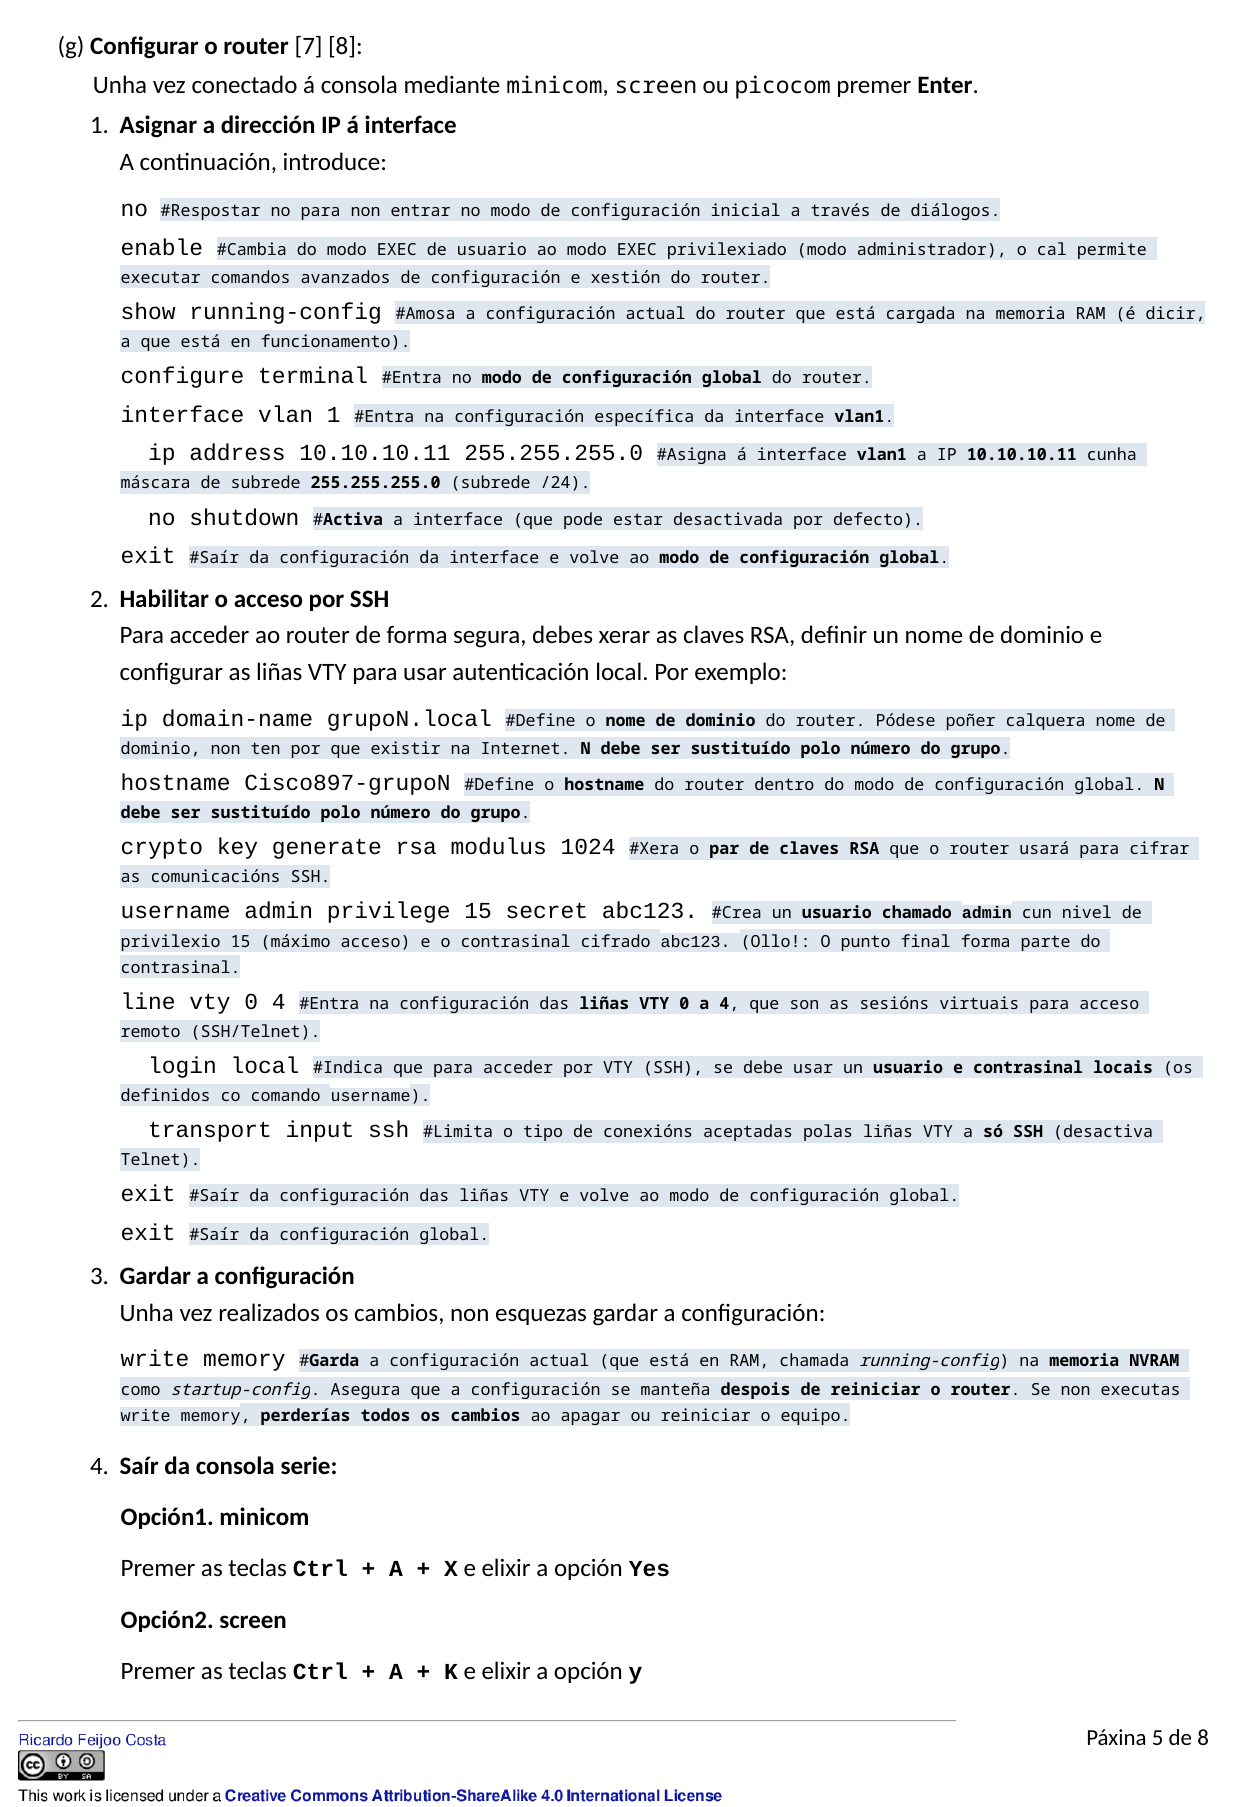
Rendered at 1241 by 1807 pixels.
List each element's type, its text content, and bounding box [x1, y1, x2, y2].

list crypto key generate rsa modulus 1024 #Xera o par de claves RSA que o router usará para cifrar as comunicacións SSH. [83, 836, 1209, 888]
list exit #Saír da configuración das liñas VTY e volve ao modo de configuración global. [83, 1183, 1209, 1209]
list Premer as teclas Ctrl + A + X e elixir a opción Yes [83, 1552, 1209, 1583]
list show running-config #Amosa a configuración actual do router que está cargada na memoria RAM (é dicir, a que está en funcionamento). [83, 300, 1209, 352]
list (g) Configurar o router [7] [8]: [57, 30, 1209, 60]
list line vty 0 4 #Entra na configuración das liñas VTY 0 a 4, que son as sesións virtuais para acceso remoto (SSH/Telnet). [83, 990, 1209, 1042]
list Habilitar o acceso por SSH Para acceder ao router de forma segura, debes xerar as claves RSA, definir un nome de dominio e configurar as liñas VTY para usar autenticación local. Por exemplo: [90, 583, 1209, 687]
list interface vlan 1 #Entra na configuración específica da interface vlan1. [83, 403, 1209, 429]
list hostname Cisco897-grupoN #Define o hostname do router dentro do modo de configuración global. N debe ser sustituído polo número do grupo. [83, 772, 1209, 823]
list login local #Indica que para acceder por VTY (SSH), se debe usar un usuario e contrasinal locais (os definidos co comando username). [83, 1054, 1209, 1106]
list exit #Saír da configuración global. [83, 1221, 1209, 1247]
picture [8, 1715, 957, 1806]
list no #Respostar no para non entrar no modo de configuración inicial a través de diálogos. [83, 197, 1209, 223]
list enable #Cambia do modo EXEC de usuario ao modo EXEC privilexiado (modo administrador), o cal permite executar comandos avanzados de configuración e xestión do router. [83, 236, 1209, 288]
list transport input ssh #Limita o tipo de conexións aceptadas polas liñas VTY a só SSH (desactiva Telnet). [83, 1119, 1209, 1171]
list Saír da consola serie: [90, 1450, 1209, 1481]
list write memory #Garda a configuración actual (que está en RAM, chamada running-config) na memoria NVRAM como startup-config. Asegura que a configuración se manteña despois de reiniciar o router. Se non executas write memory, perderías todos os cambios ao apagar ou reiniciar o equipo. [83, 1348, 1209, 1426]
list Opción2. screen [83, 1604, 1209, 1635]
list Unha vez conectado á consola mediante minicom, screen ou picocom premer Enter. [57, 69, 1209, 100]
list ip address 10.10.10.11 255.255.255.0 #Asigna á interface vlan1 a IP 10.10.10.11 cunha máscara de subrede 255.255.255.0 (subrede /24). [83, 442, 1209, 494]
list no shutdown #Activa a interface (que pode estar desactivada por defecto). [83, 506, 1209, 532]
list Gardar a configuración Unha vez realizados os cambios, non esquezas gardar a configuración: [90, 1260, 1209, 1327]
list ip domain-name grupoN.local #Define o nome de dominio do router. Pódese poñer calquera nome de dominio, non ten por que existir na Internet. N debe ser sustituído polo número do grupo. [83, 707, 1209, 759]
list Asignar a dirección IP á interface A continuación, introduce: [90, 109, 1209, 176]
list Opción1. minicom [83, 1501, 1209, 1532]
list exit #Saír da configuración da interface e volve ao modo de configuración global. [83, 544, 1209, 570]
list Premer as teclas Ctrl + A + K e elixir a opción y [83, 1655, 1209, 1687]
list username admin privilege 15 secret abc123. #Crea un usuario chamado admin cun nivel de privilexio 15 (máximo acceso) e o contrasinal cifrado abc123. (Ollo!: O punto final forma parte do contrasinal. [83, 900, 1209, 978]
list configure terminal #Entra no modo de configuración global do router. [83, 364, 1209, 390]
